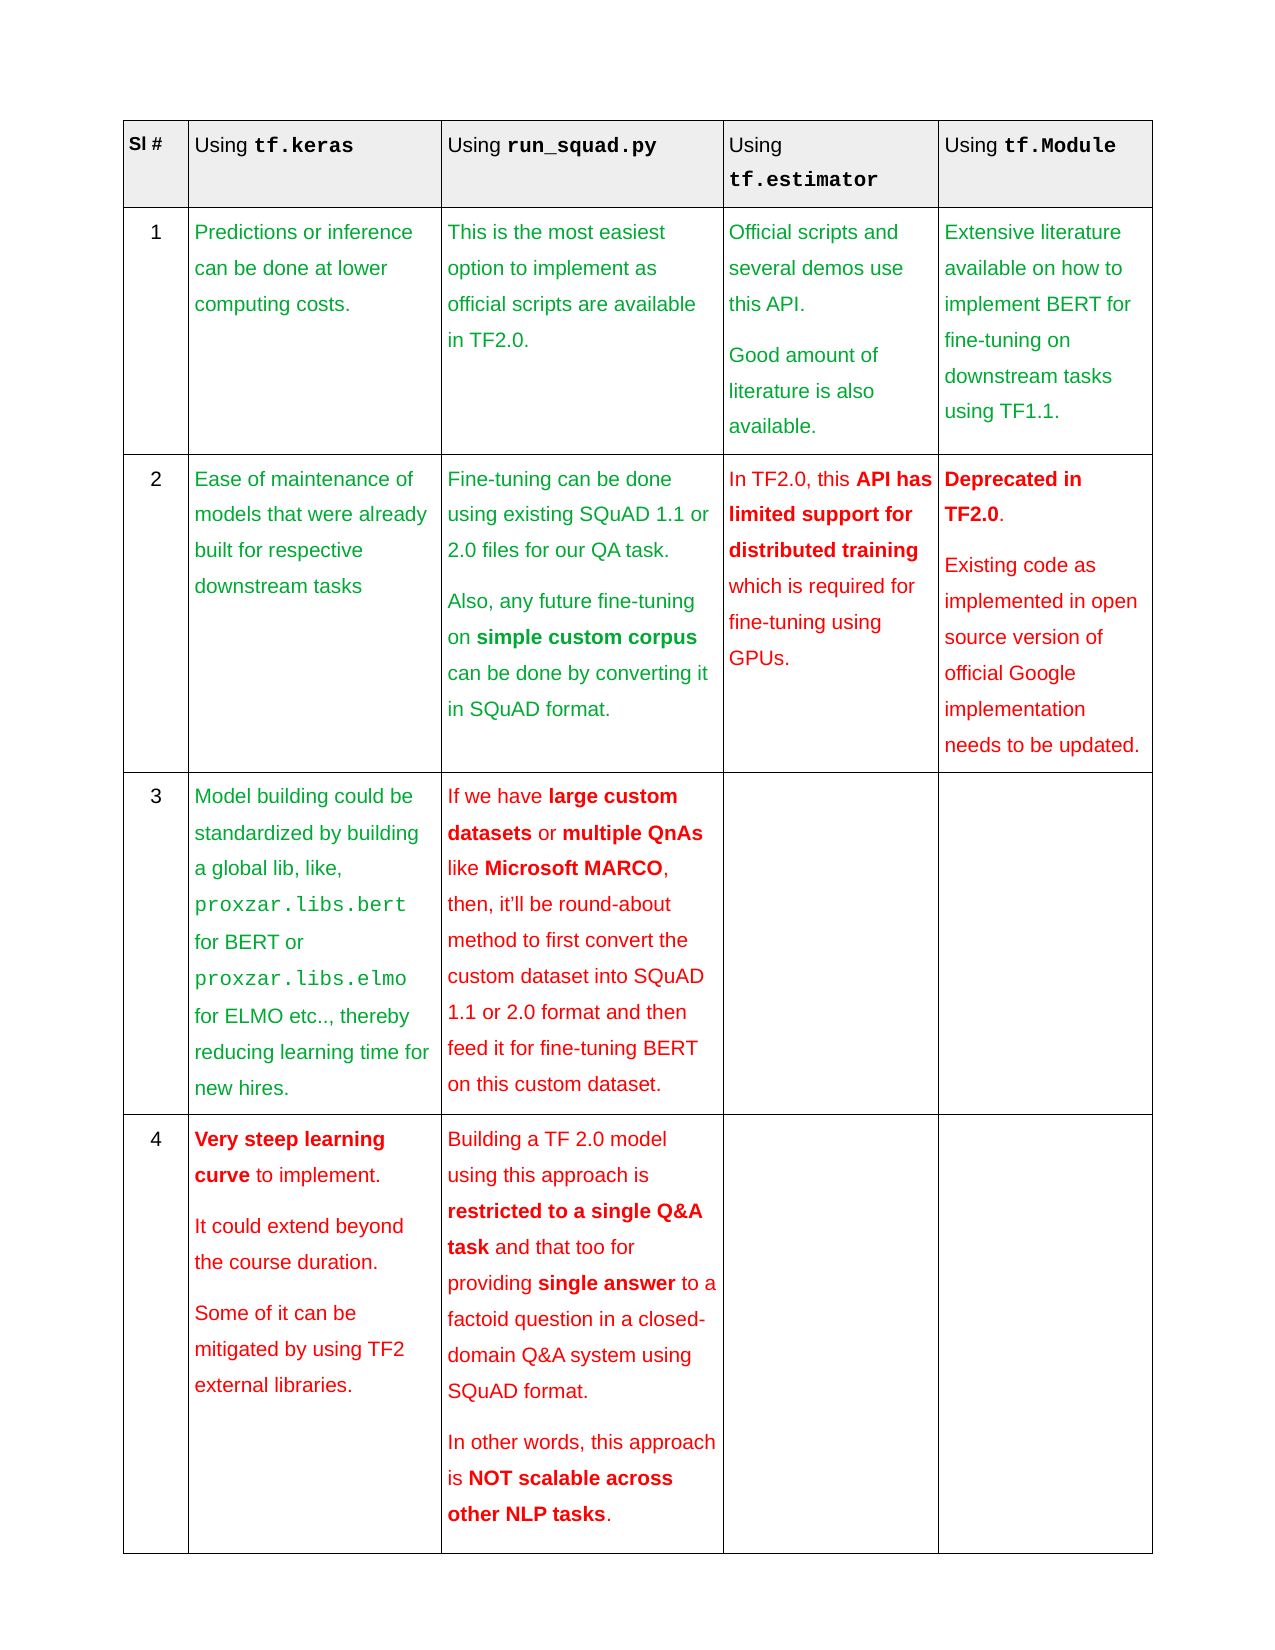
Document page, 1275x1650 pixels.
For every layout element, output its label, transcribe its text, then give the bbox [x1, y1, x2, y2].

table_cell 2 [124, 455, 188, 772]
table_cell [939, 773, 1152, 1114]
table_cell 1 [124, 208, 188, 453]
table_cell Extensive literature available on how to implement BERT for fine-tuning on downstream tasks using TF1.1. [939, 208, 1152, 453]
table_header Sl # [124, 121, 188, 207]
table_cell Ease of maintenance of models that were already built for respective downstream tasks [189, 455, 441, 772]
table_cell Fine-tuning can be done using existing SQuAD 1.1 or 2.0 files for our QA task. Also, any future fine-tuning on simple custom corpus can be done by converting it in SQuAD format. [442, 455, 723, 772]
table_cell Model building could be standardized by building a global lib, like, proxzar.libs.bert for BERT or proxzar.libs.elmo for ELMO etc.., thereby reducing learning time for new hires. [189, 773, 441, 1114]
table_cell Building a TF 2.0 model using this approach is restricted to a single Q&A task and that too for providing single answer to a factoid question in a closed-domain Q&A system using SQuAD format. In other words, this approach is NOT scalable across other NLP tasks. [442, 1115, 723, 1553]
table_cell In TF2.0, this API has limited support for distributed training which is required for fine-tuning using GPUs. [724, 455, 938, 772]
table_cell [724, 773, 938, 1114]
table_cell 3 [124, 773, 188, 1114]
table_header Using tf.Module [939, 121, 1152, 207]
table_cell Predictions or inference can be done at lower computing costs. [189, 208, 441, 453]
table_cell This is the most easiest option to implement as official scripts are available in TF2.0. [442, 208, 723, 453]
table_cell [939, 1115, 1152, 1553]
table_header Using tf.keras [189, 121, 441, 207]
table_header Using run_squad.py [442, 121, 723, 207]
table_cell [724, 1115, 938, 1553]
table_cell Very steep learning curve to implement. It could extend beyond the course duration. Some of it can be mitigated by using TF2 external libraries. [189, 1115, 441, 1553]
table_cell If we have large custom datasets or multiple QnAs like Microsoft MARCO, then, it’ll be round-about method to first convert the custom dataset into SQuAD 1.1 or 2.0 format and then feed it for fine-tuning BERT on this custom dataset. [442, 773, 723, 1114]
table_cell Official scripts and several demos use this API. Good amount of literature is also available. [724, 208, 938, 453]
table_cell 4 [124, 1115, 188, 1553]
table_cell Deprecated in TF2.0. Existing code as implemented in open source version of official Google implementation needs to be updated. [939, 455, 1152, 772]
table_header Using tf.estimator [724, 121, 938, 207]
